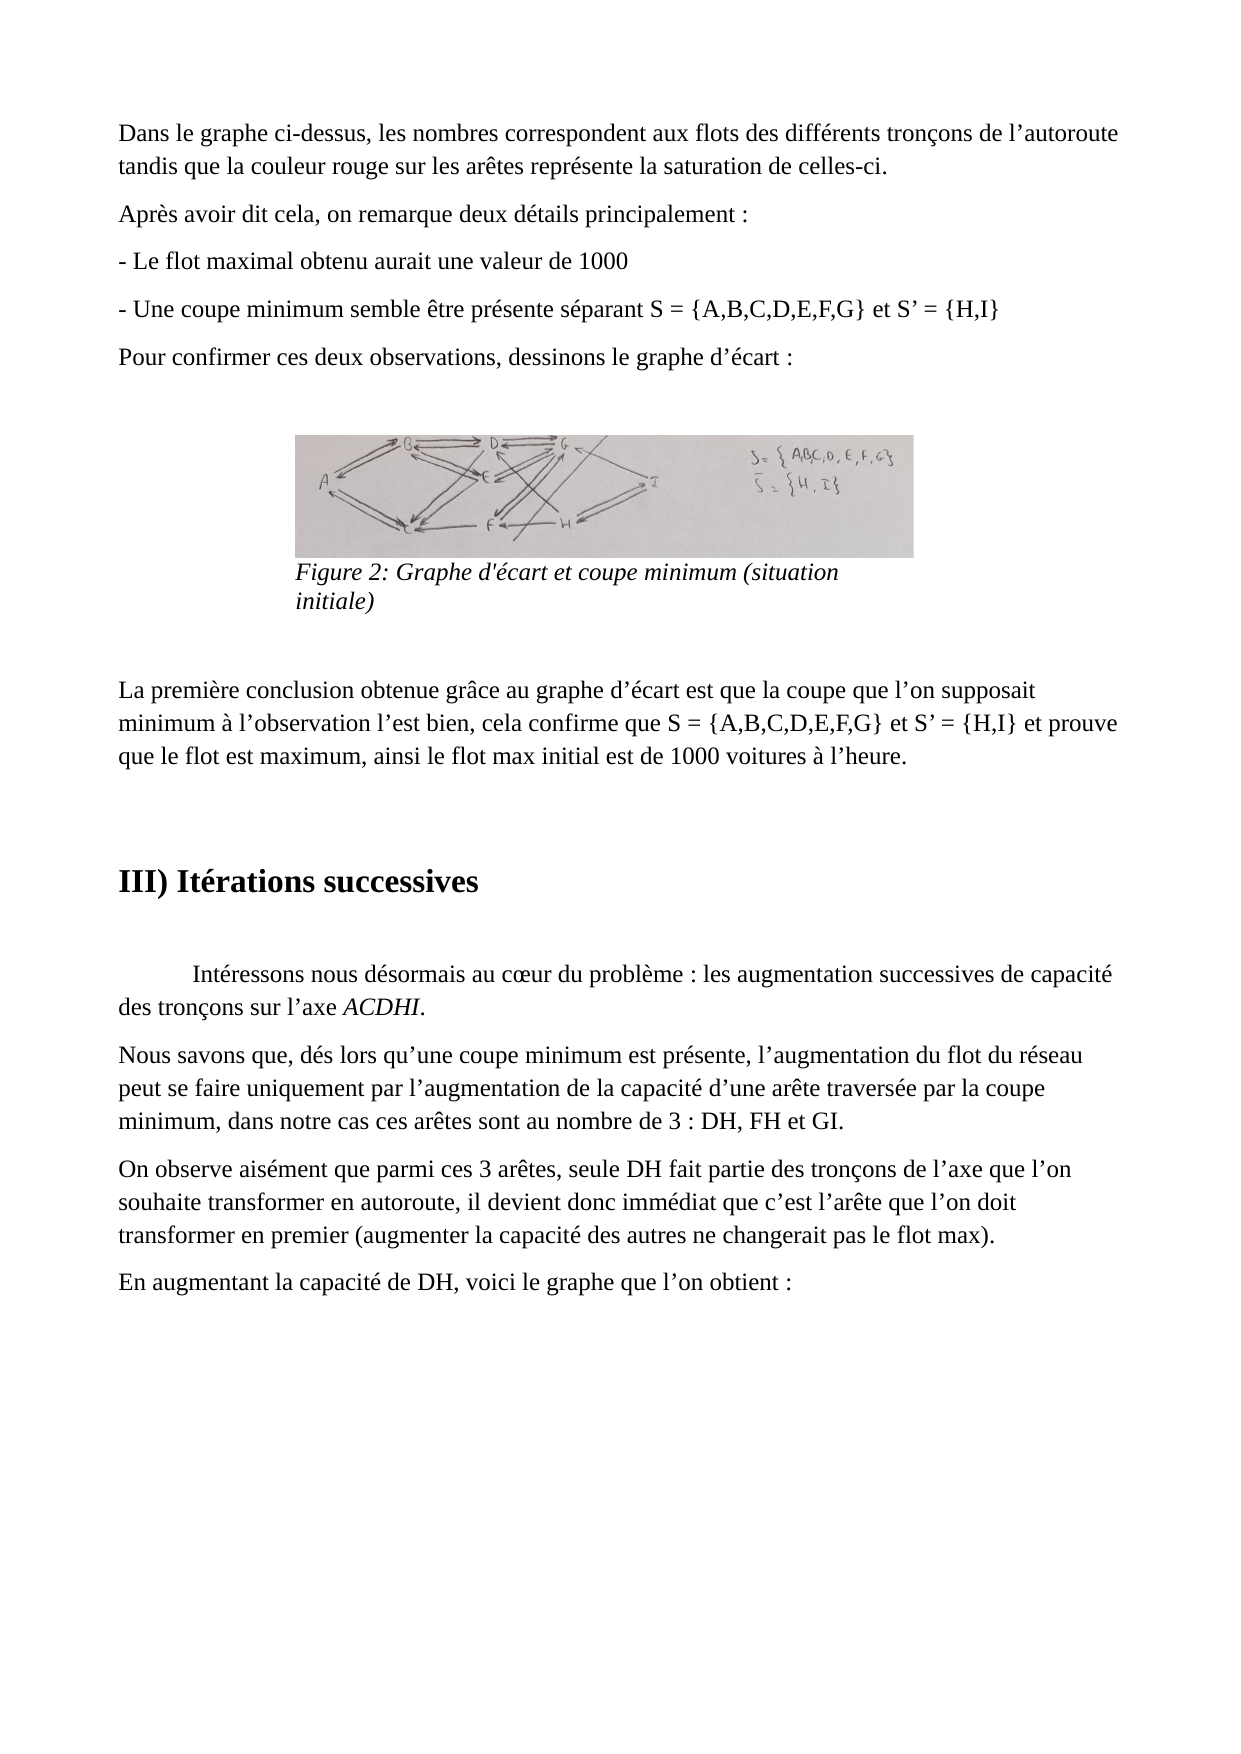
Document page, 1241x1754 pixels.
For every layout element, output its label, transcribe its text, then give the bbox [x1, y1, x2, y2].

text On observe aisément que parmi ces 3 arêtes, seule DH fait partie des tronçons de l’axe que l’on souhaite transformer en autoroute, il devient donc immédiat que c’est l’arête que l’on doit transformer en premier (augmenter la capacité des autres ne changerait pas le flot max). [118, 1154, 1122, 1248]
text Après avoir dit cela, on remarque deux détails principalement : [118, 199, 1122, 227]
text En augmentant la capacité de DH, voici le graphe que l’on obtient : [118, 1267, 1122, 1296]
text Intéressons nous désormais au cœur du problème : les augmentation successives de capacité des tronçons sur l’axe ACDHI. [118, 959, 1122, 1021]
subtitle III) Itérations successives [118, 861, 1122, 899]
text - Une coupe minimum semble être présente séparant S = {A,B,C,D,E,F,G} et S’ = {H,I} [118, 294, 1122, 323]
text Nous savons que, dés lors qu’une coupe minimum est présente, l’augmentation du flot du réseau peut se faire uniquement par l’augmentation de la capacité d’une arête traversée par la coupe minimum, dans notre cas ces arêtes sont au nombre de 3 : DH, FH et GI. [118, 1040, 1122, 1135]
picture [492, 435, 880, 452]
text - Le flot maximal obtenu aurait une valeur de 1000 [118, 246, 1122, 275]
text Pour confirmer ces deux observations, dessinons le graphe d’écart : [118, 342, 1122, 370]
text Figure 2: Graphe d'écart et coupe minimum (situation initiale) [295, 435, 914, 614]
text Dans le graphe ci-dessus, les nombres correspondent aux flots des différents tronçons de l’autoroute tandis que la couleur rouge sur les arêtes représente la saturation de celles-ci. [118, 118, 1122, 180]
text La première conclusion obtenue grâce au graphe d’écart est que la coupe que l’on supposait minimum à l’observation l’est bien, cela confirme que S = {A,B,C,D,E,F,G} et S’ = {H,I} et prouve que le flot est maximum, ainsi le flot max initial est de 1000 voitures à l’heure. [118, 675, 1122, 769]
